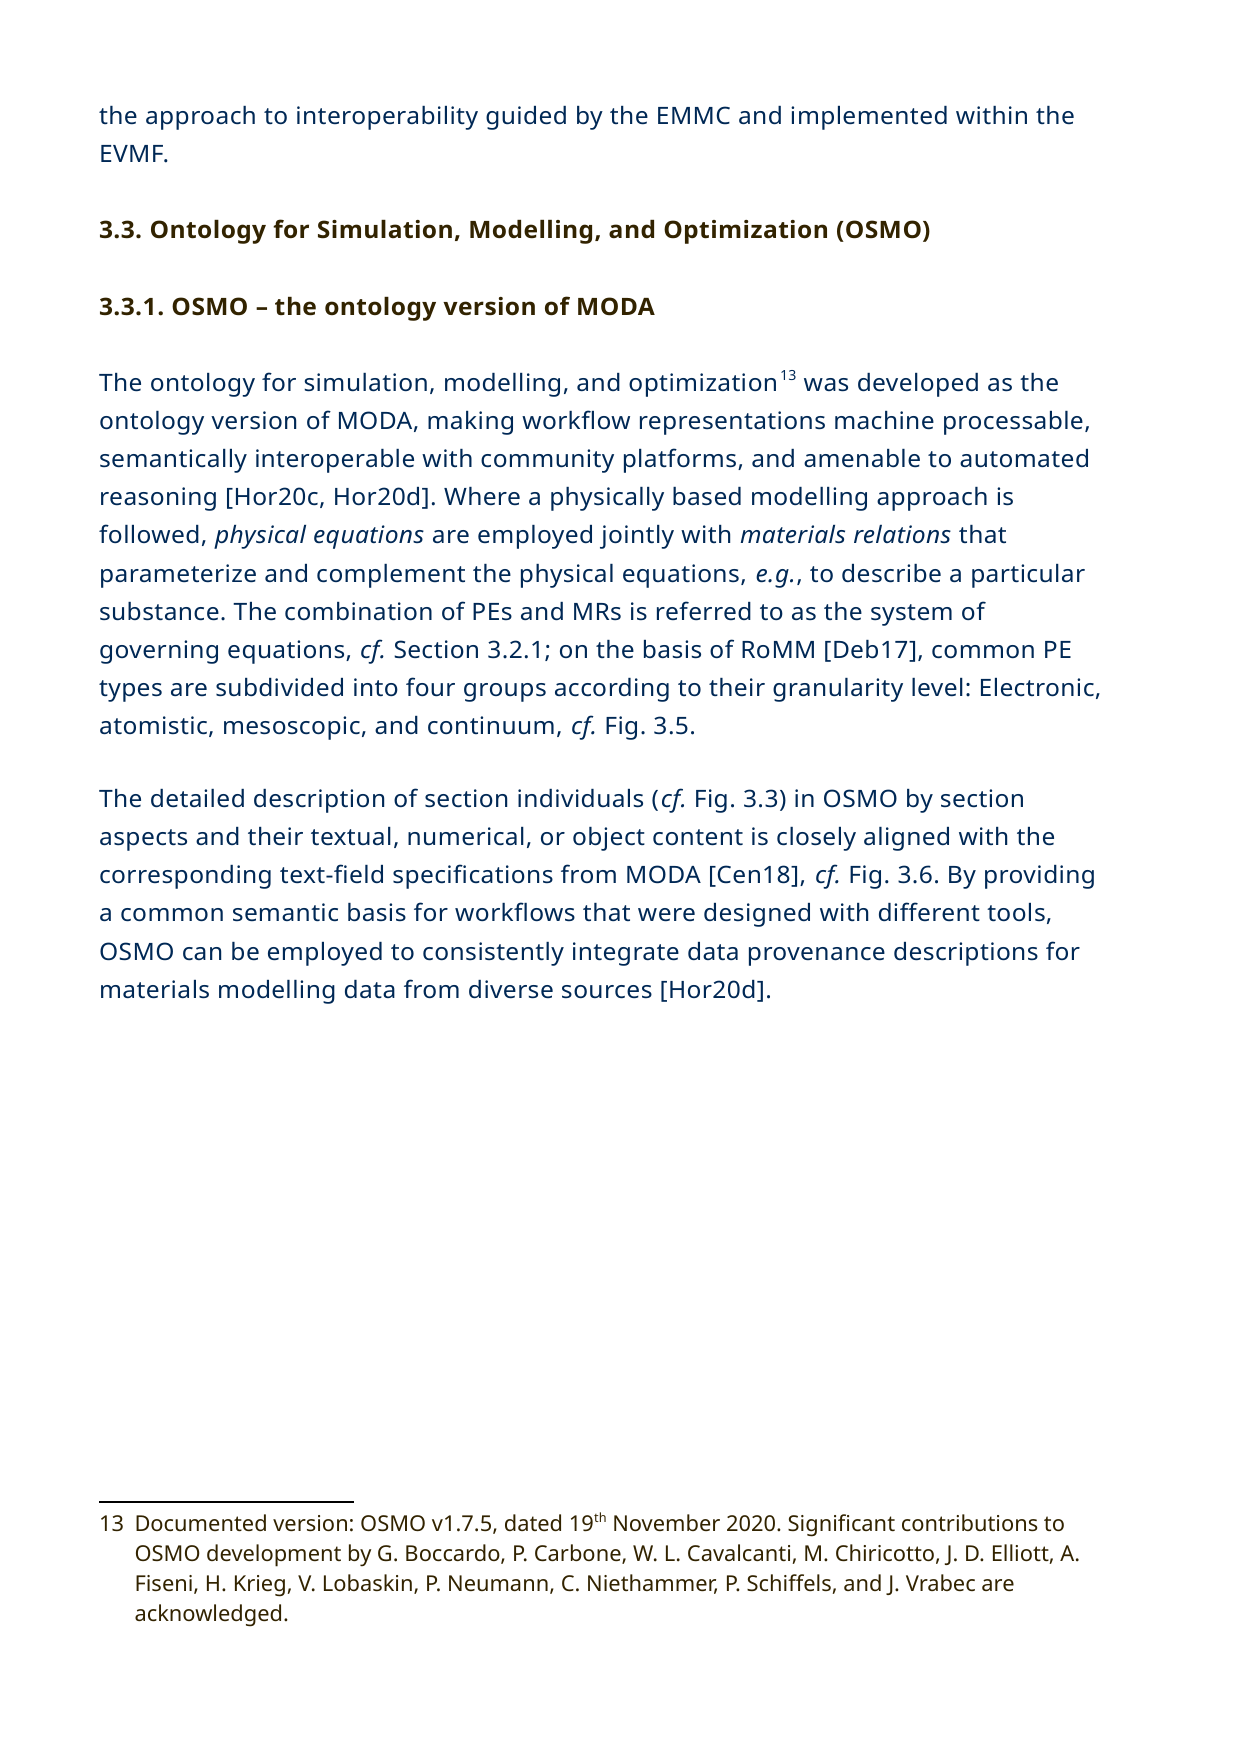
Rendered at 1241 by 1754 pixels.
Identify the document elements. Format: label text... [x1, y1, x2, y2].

text The ontology for simulation, modelling, and optimization was developed as the ontology version of MODA, making workflow representations machine processable, semantically interoperable with community platforms, and amenable to automated reasoning [Hor20c, Hor20d]. Where a physically based modelling approach is followed, physical equations are employed jointly with materials relations that parameterize and complement the physical equations, e.g., to describe a particular substance. The combination of PEs and MRs is referred to as the system of governing equations, cf. Section 3.2.1; on the basis of RoMM [Deb17], common PE types are subdivided into four groups according to their granularity level: Electronic, atomistic, mesoscopic, and continuum, cf. Fig. 3.5. [99, 366, 1114, 742]
text 3.3.1. OSMO – the ontology version of MODA [99, 289, 1114, 322]
text Documented version: OSMO v1.7.5, dated 19th November 2020. Significant contributions to OSMO development by G. Boccardo, P. Carbone, W. L. Cavalcanti, M. Chiricotto, J. D. Elliott, A. Fiseni, H. Krieg, V. Lobaskin, P. Neumann, C. Niethammer, P. Schiffels, and J. Vrabec are acknowledged. [99, 1508, 1114, 1627]
text the approach to interoperability guided by the EMMC and implemented within the EVMF. [99, 99, 1114, 170]
text 3.3. Ontology for Simulation, Modelling, and Optimization (OSMO) [99, 213, 1114, 246]
text The detailed description of section individuals (cf. Fig. 3.3) in OSMO by section aspects and their textual, numerical, or object content is closely aligned with the corresponding text-field specifications from MODA [Cen18], cf. Fig. 3.6. By providing a common semantic basis for workflows that were designed with different tools, OSMO can be employed to consistently integrate data provenance descriptions for materials modelling data from diverse sources [Hor20d]. [99, 782, 1114, 1005]
